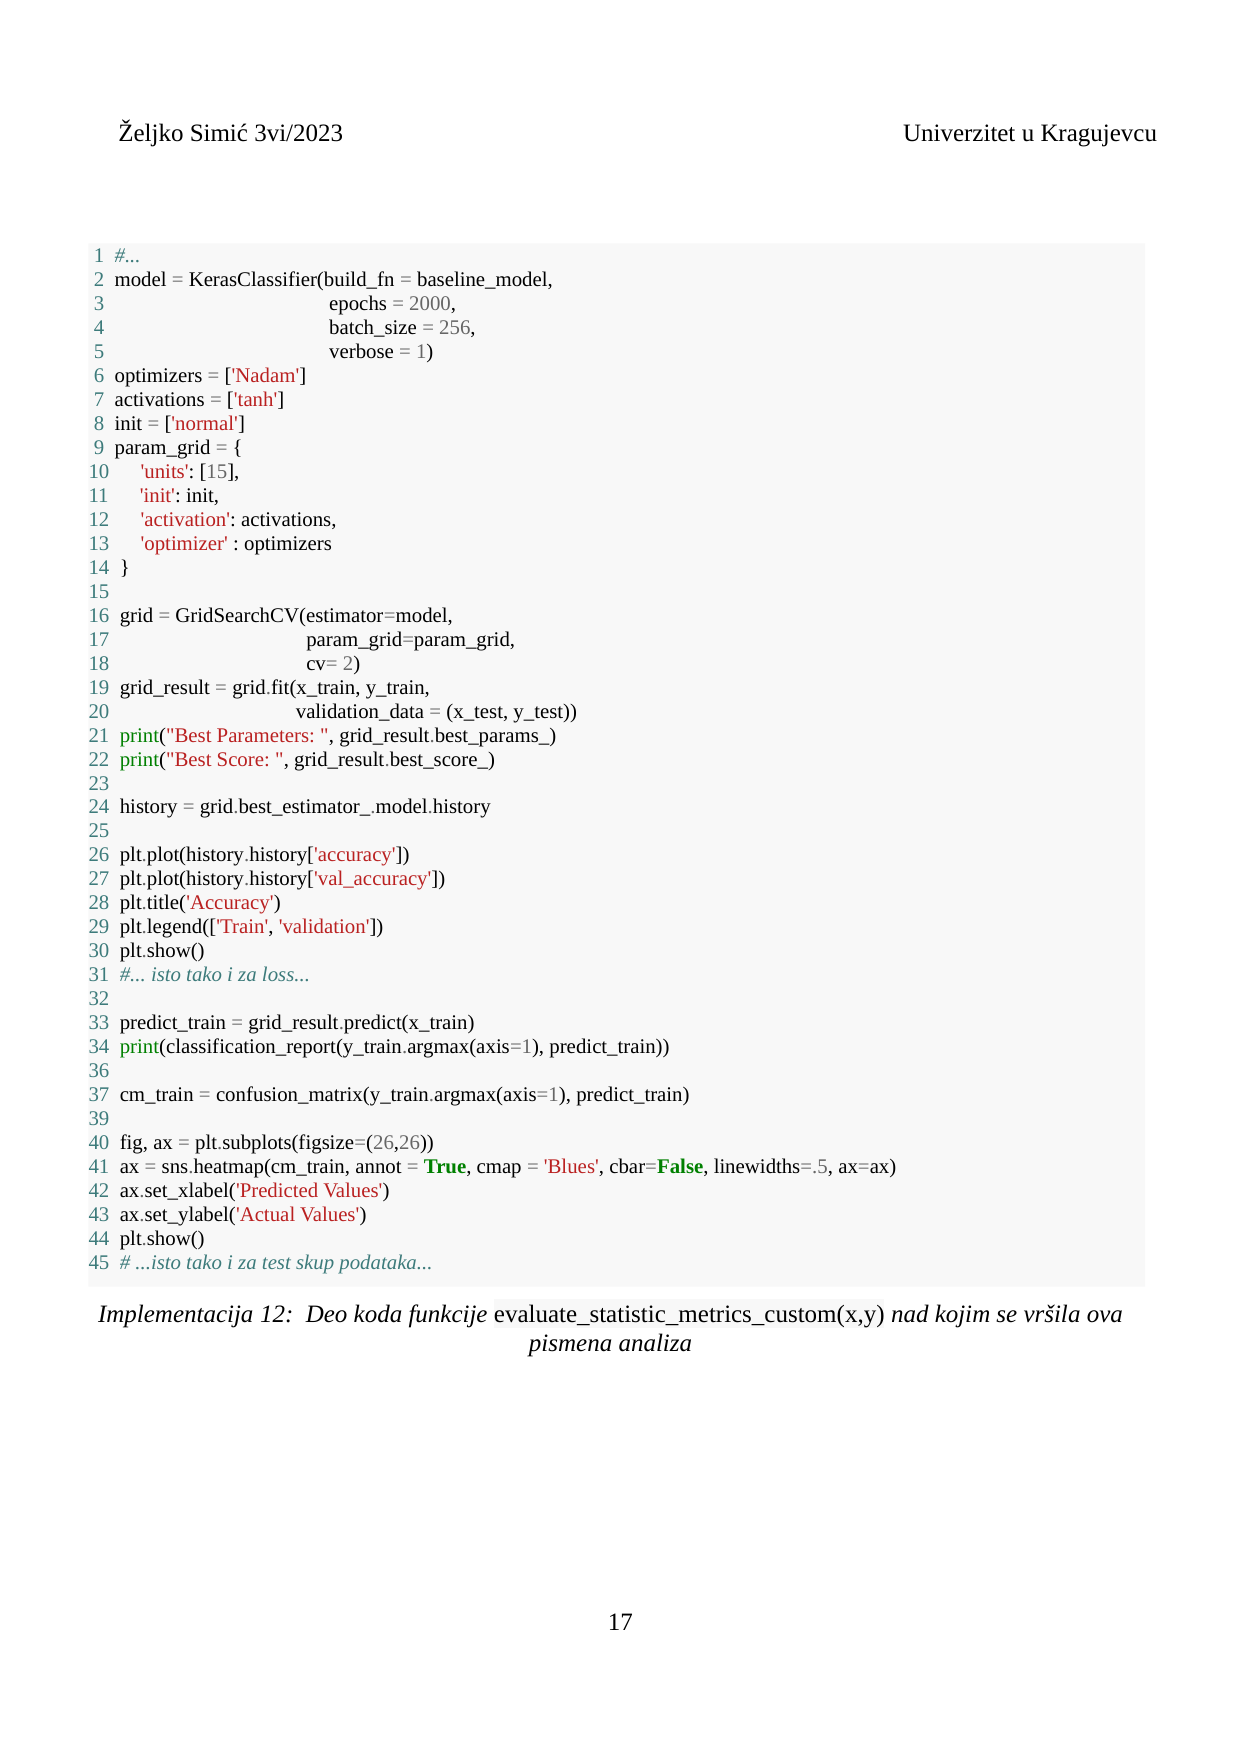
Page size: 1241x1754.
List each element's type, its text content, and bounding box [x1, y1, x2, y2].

text Implementacija 12: Deo koda funkcije evaluate_statistic_metrics_custom(x,y) nad kojim se vršila ova pismena analiza [88, 1287, 1132, 1357]
